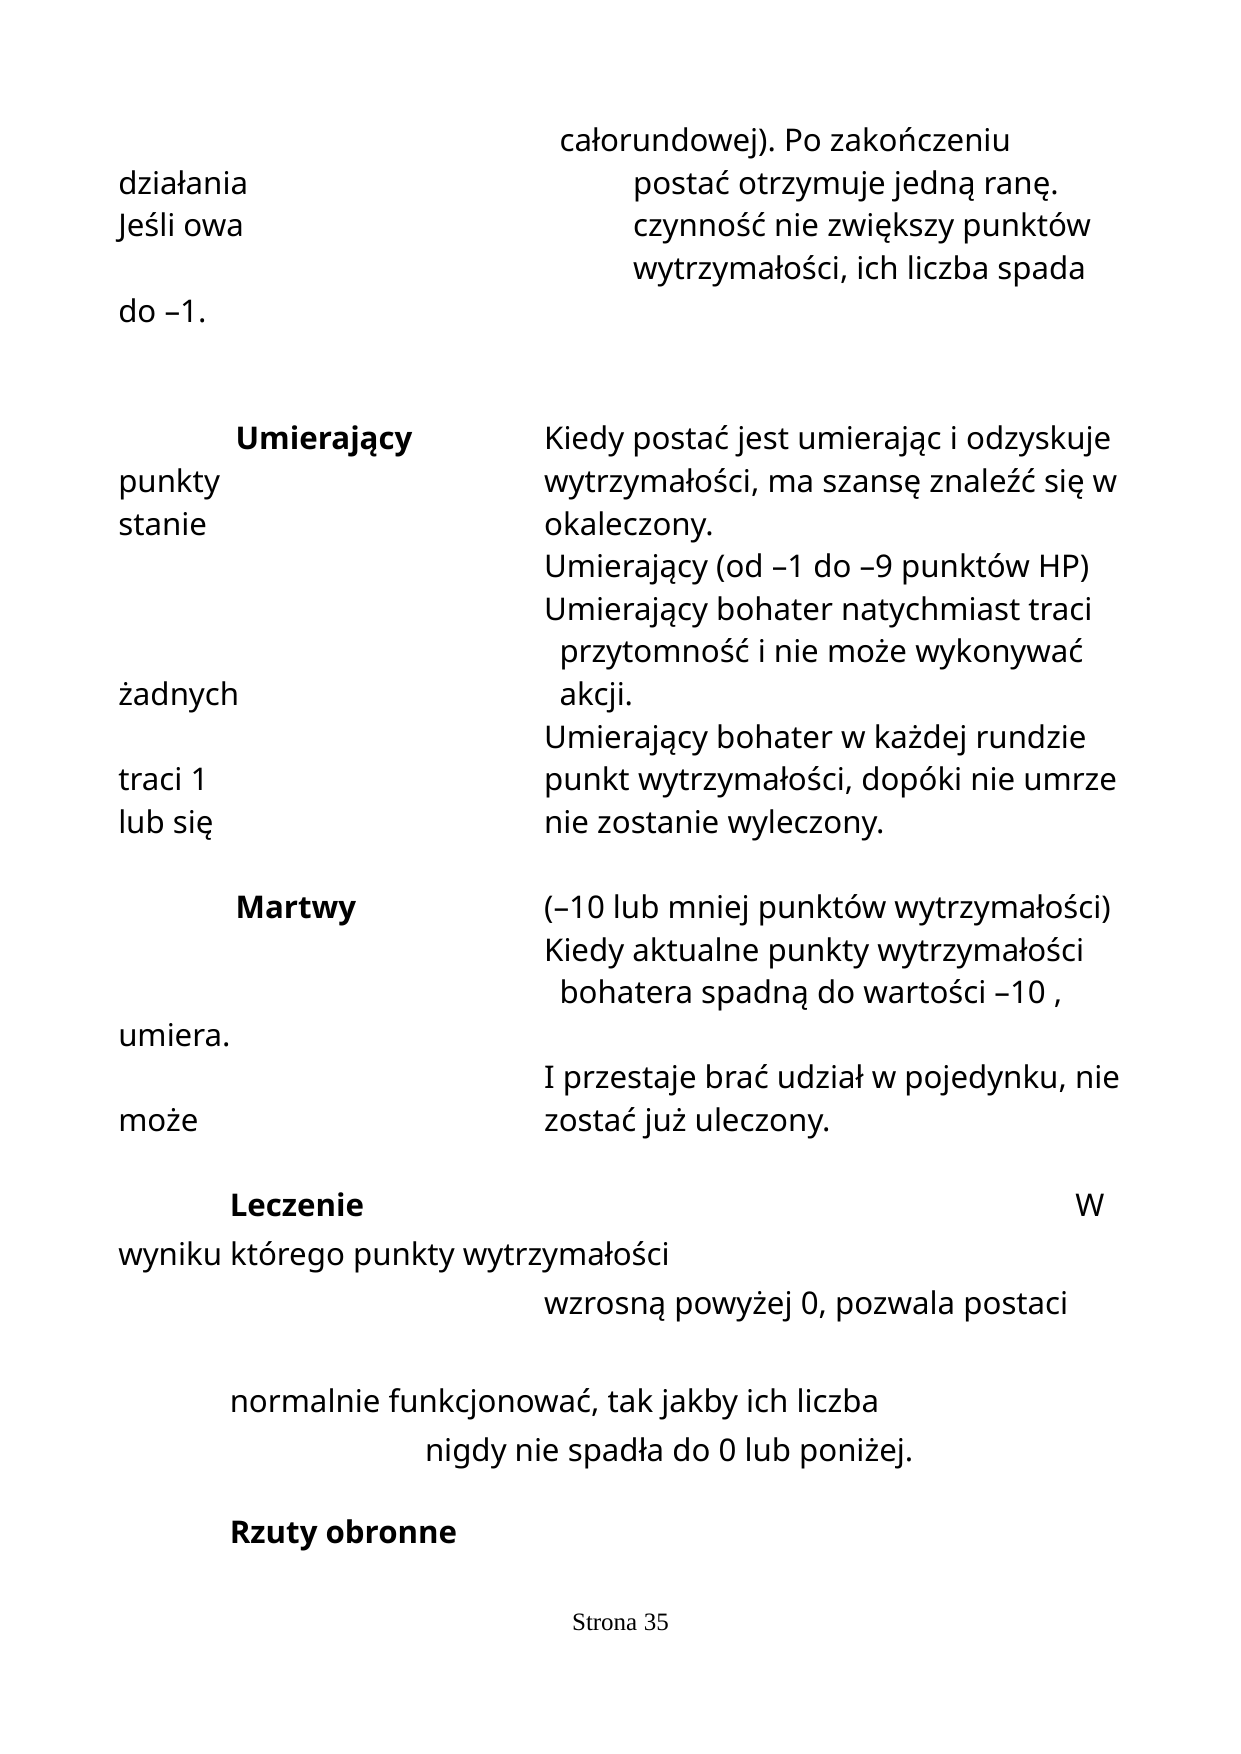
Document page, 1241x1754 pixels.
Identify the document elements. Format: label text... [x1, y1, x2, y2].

text Leczenie W wyniku którego punkty wytrzymałości wzrosną powyżej 0, pozwala postaci normalnie funkcjonować, tak jakby ich liczba nigdy nie spadła do 0 lub poniżej. [118, 1183, 1122, 1471]
text całorundowej). Po zakończeniu działania postać otrzymuje jedną ranę. Jeśli owa czynność nie zwiększy punktów wytrzymałości, ich liczba spada do –1. [118, 118, 1122, 331]
text Martwy (–10 lub mniej punktów wytrzymałości) [118, 885, 1122, 928]
text Umierający bohater w każdej rundzie traci 1 punkt wytrzymałości, dopóki nie umrze lub się nie zostanie wyleczony. [118, 714, 1122, 842]
text Umierający Kiedy postać jest umierając i odzyskuje punkty wytrzymałości, ma szansę znaleźć się w stanie okaleczony. [118, 416, 1122, 544]
text Umierający bohater natychmiast traci przytomność i nie może wykonywać żadnych akcji. [118, 587, 1122, 714]
text I przestaje brać udział w pojedynku, nie może zostać już uleczony. [118, 1055, 1122, 1141]
text Rzuty obronne [118, 1510, 1122, 1553]
text Umierający (od –1 do –9 punktów HP) [118, 544, 1122, 587]
text Kiedy aktualne punkty wytrzymałości bohatera spadną do wartości –10 , umiera. [118, 928, 1122, 1055]
